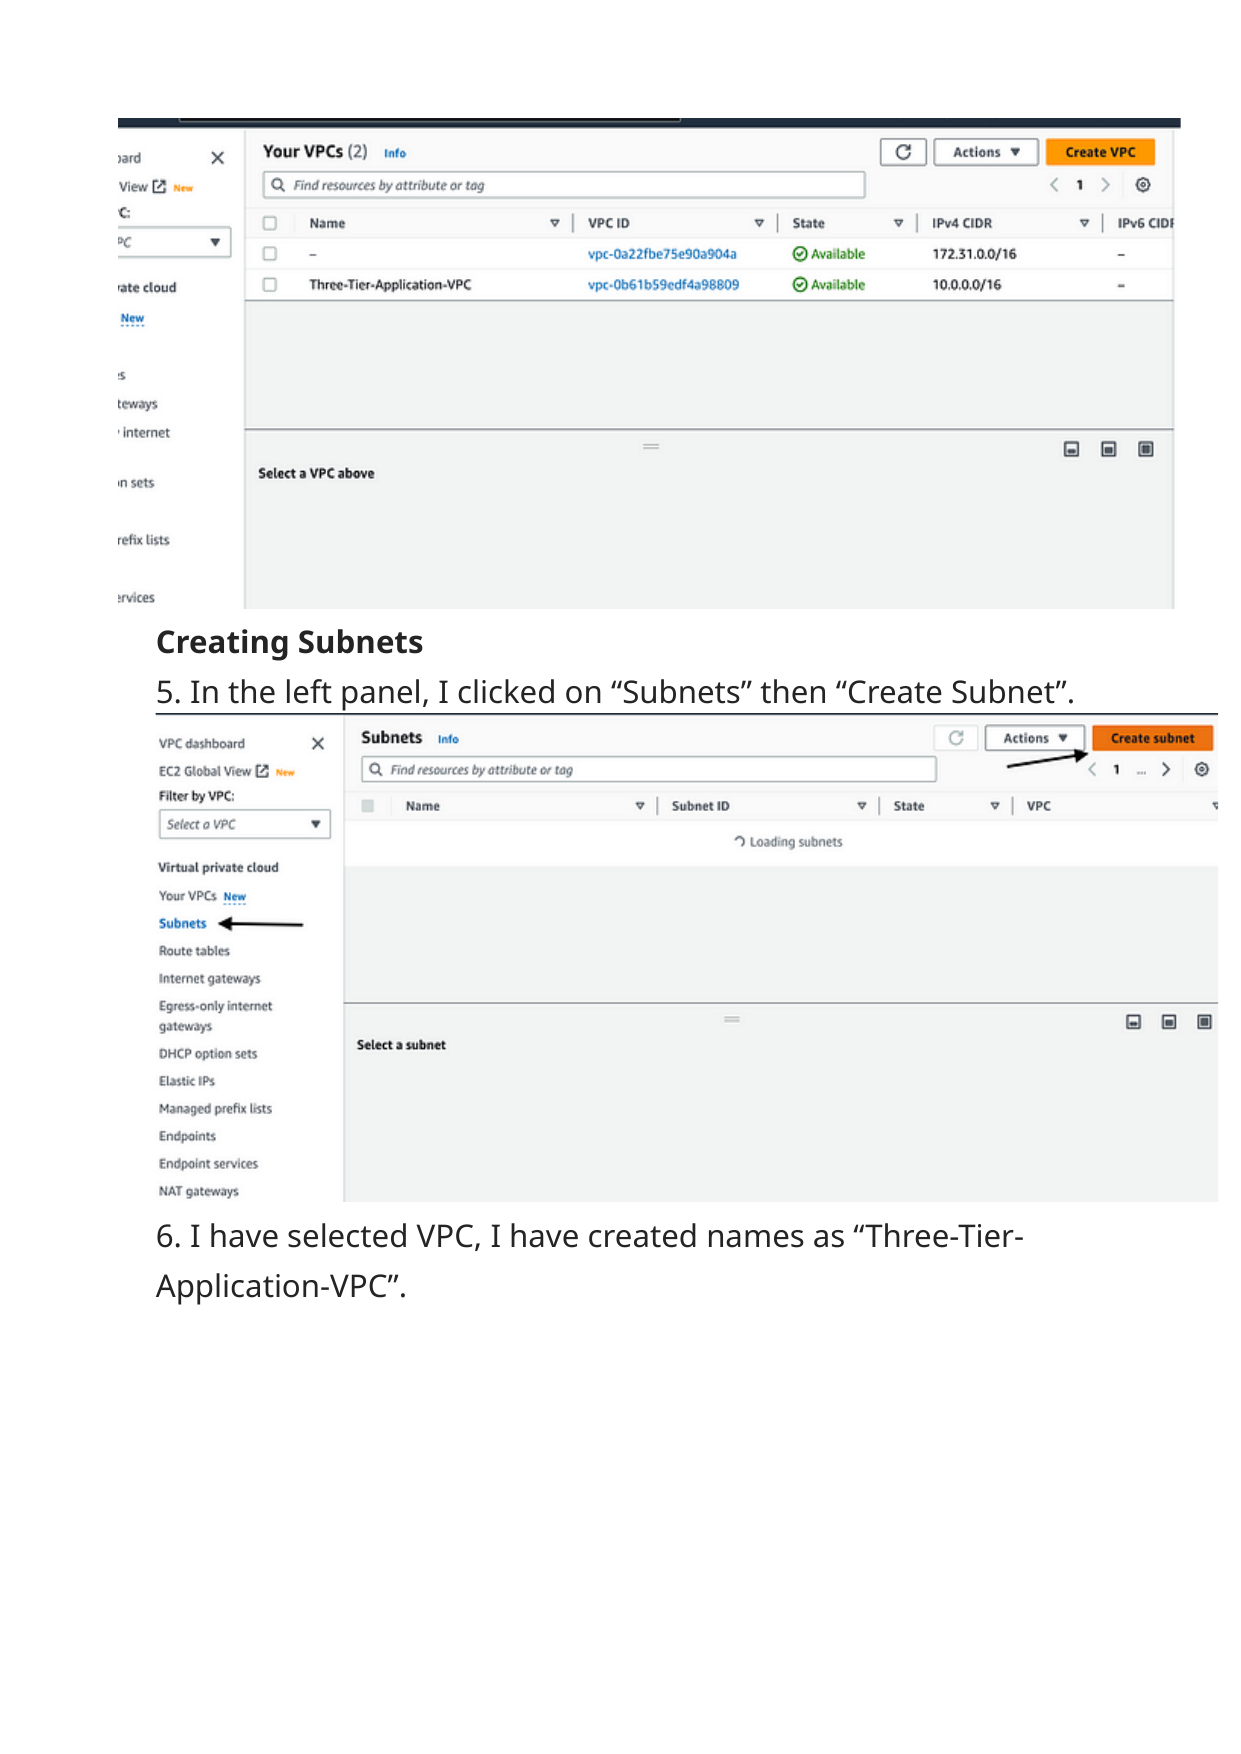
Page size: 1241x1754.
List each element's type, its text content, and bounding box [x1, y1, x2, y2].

text Creating Subnets [156, 613, 1084, 663]
text 6. I have selected VPC, I have created names as “Three-Tier-Application-VPC”. [156, 1206, 1084, 1306]
picture [155, 713, 1219, 1202]
text 5. In the left panel, I clicked on “Subnets” then “Create Subnet”. [156, 663, 1084, 713]
picture [118, 118, 1181, 609]
